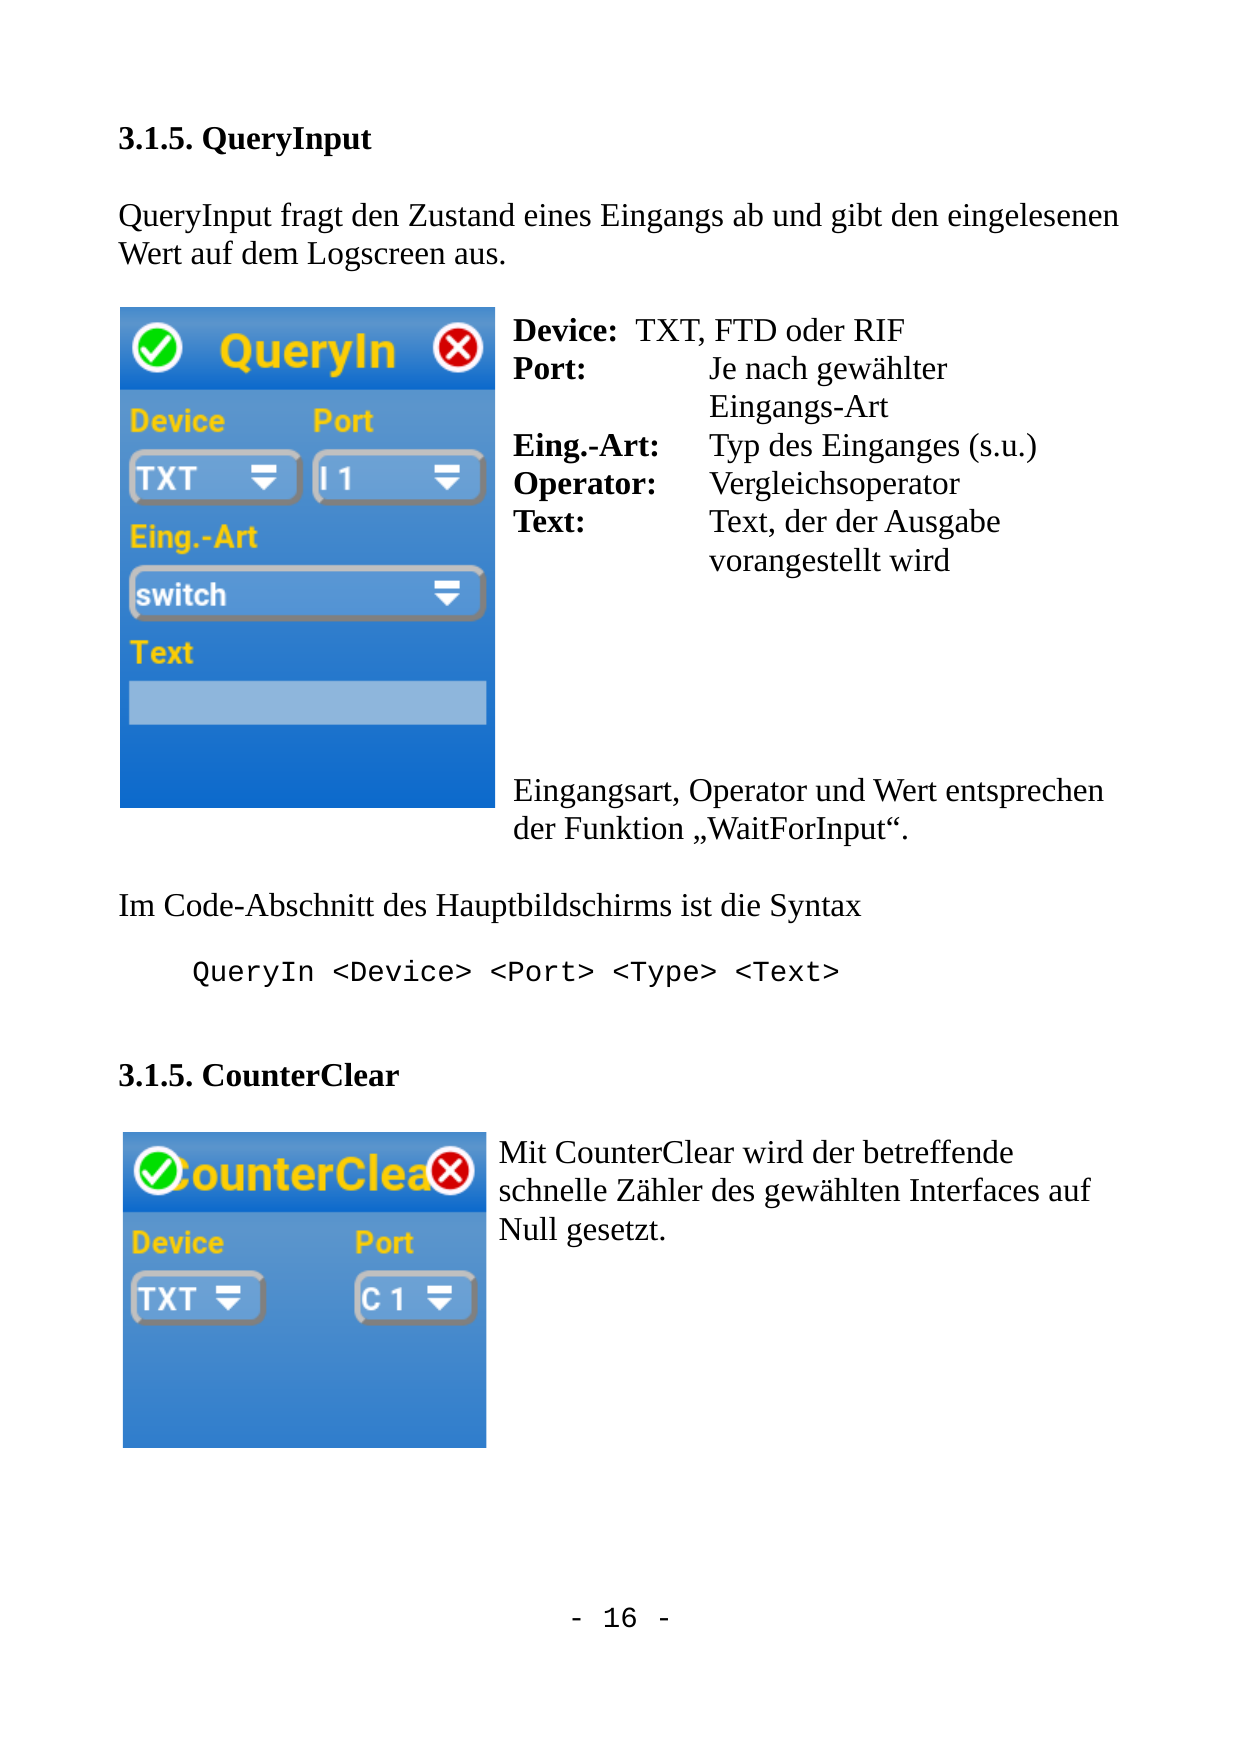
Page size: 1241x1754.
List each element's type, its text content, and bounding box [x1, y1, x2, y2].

text Operator: Vergleichsoperator [496, 463, 1122, 501]
text 3.1.5. QueryInput [118, 118, 1122, 156]
text Device: TXT, FTD oder RIF [496, 310, 1122, 348]
text 3.1.5. CounterClear [118, 1056, 1122, 1094]
picture [122, 1132, 487, 1448]
picture [120, 307, 496, 808]
text Text: Text, der der Ausgabe vorangestellt wird [496, 501, 1122, 578]
text Mit CounterClear wird der betreffende schnelle Zähler des gewählten Interfaces auf Null gesetzt. [487, 1132, 1122, 1247]
text QueryIn <Device> <Port> <Type> <Text> [118, 957, 1122, 990]
text Eing.-Art: Typ des Einganges (s.u.) [496, 425, 1122, 463]
text Im Code-Abschnitt des Hauptbildschirms ist die Syntax [118, 885, 1122, 923]
text Eingangsart, Operator und Wert entsprechen der Funktion „WaitForInput“. [118, 770, 1122, 846]
text Port: Je nach gewählter Eingangs-Art [496, 348, 1122, 425]
text QueryInput fragt den Zustand eines Eingangs ab und gibt den eingelesenen Wert auf dem Logscreen aus. [118, 195, 1122, 271]
